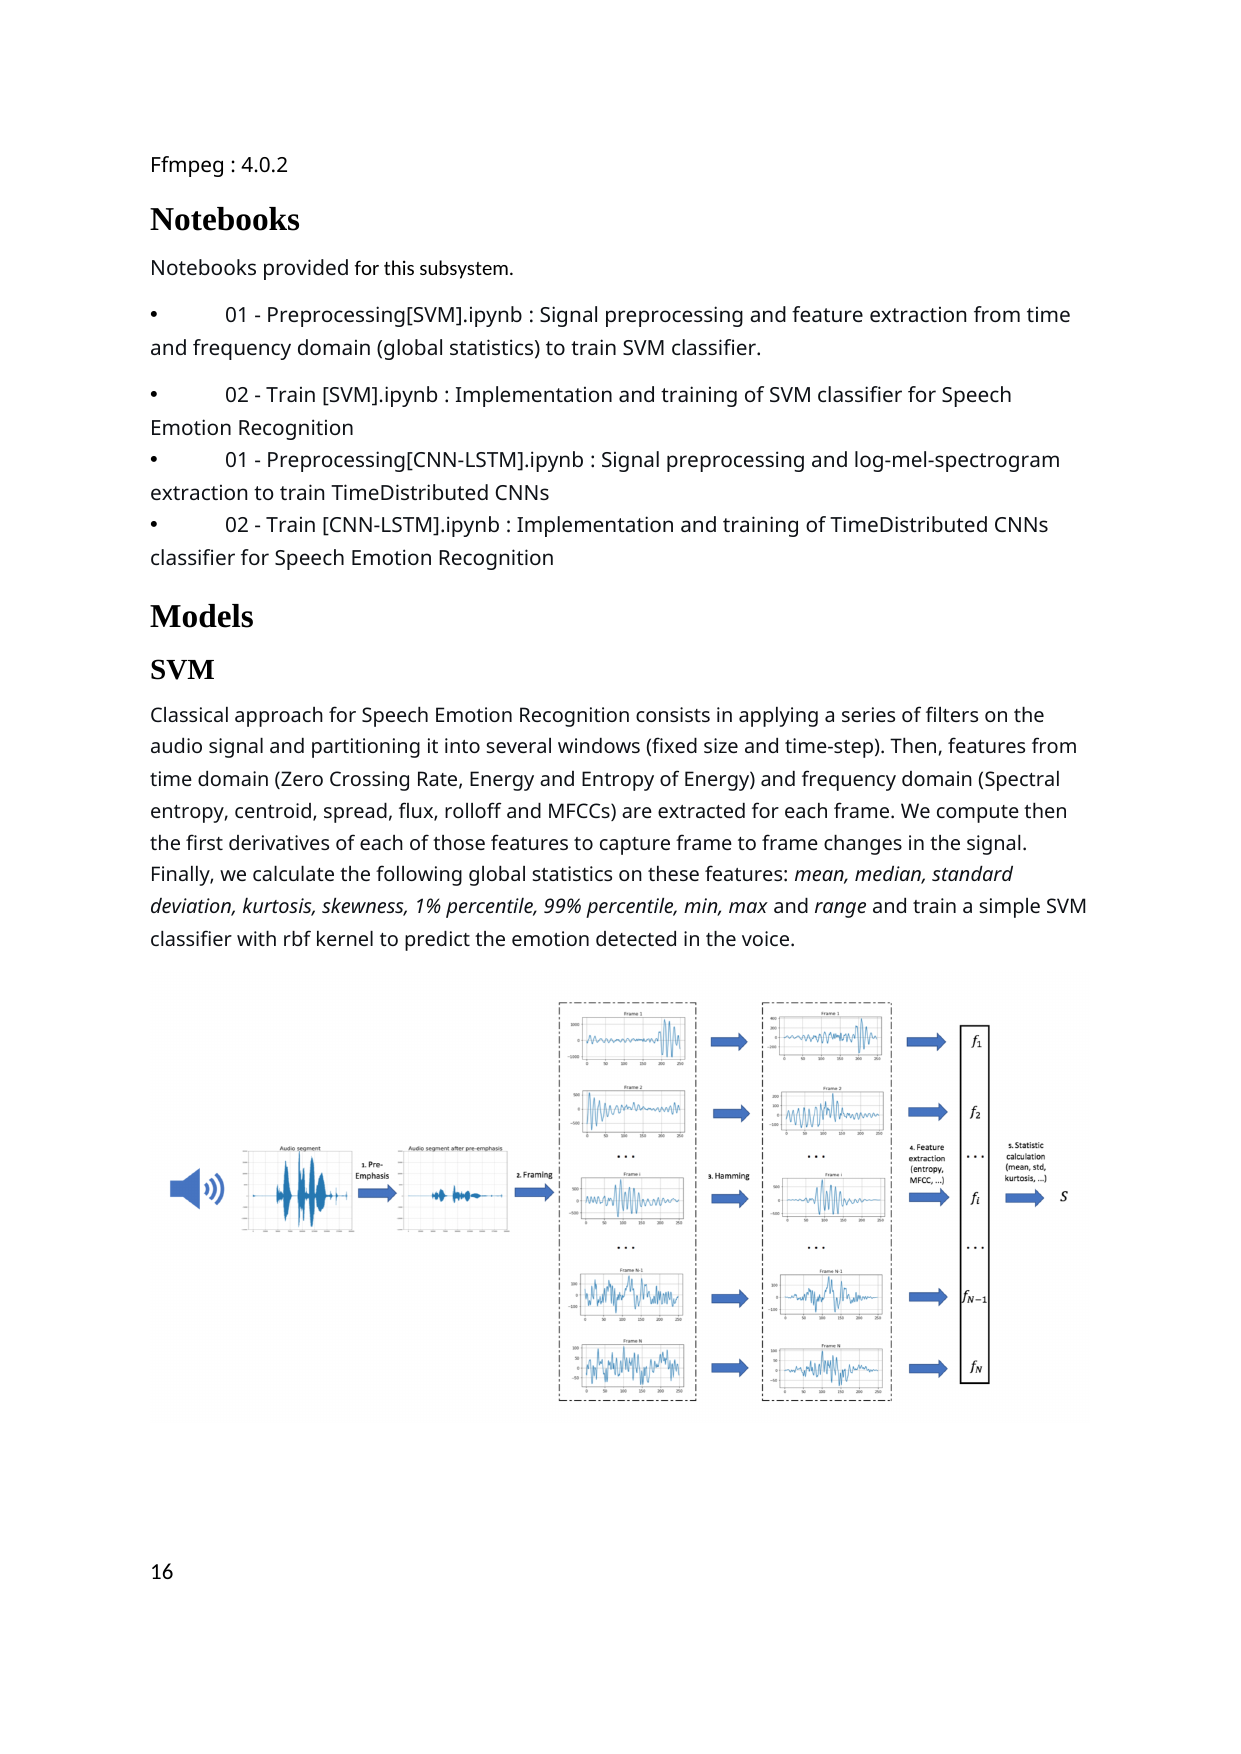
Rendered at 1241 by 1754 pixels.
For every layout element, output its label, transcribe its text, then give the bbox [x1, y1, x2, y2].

list 02 - Train [CNN-LSTM].ipynb : Implementation and training of TimeDistributed CNNs classifier for Speech Emotion Recognition [150, 511, 1090, 572]
picture [150, 970, 1091, 1423]
subtitle SVM [150, 652, 1090, 686]
subtitle Models [150, 597, 1090, 635]
subtitle Notebooks [150, 199, 1090, 238]
list 02 - Train [SVM].ipynb : Implementation and training of SVM classifier for Speech Emotion Recognition [150, 380, 1090, 441]
list 01 - Preprocessing[SVM].ipynb : Signal preprocessing and feature extraction from time and frequency domain (global statistics) to train SVM classifier. [150, 300, 1090, 361]
list 01 - Preprocessing[CNN-LSTM].ipynb : Signal preprocessing and log-mel-spectrogram extraction to train TimeDistributed CNNs [150, 445, 1090, 506]
text Classical approach for Speech Emotion Recognition consists in applying a series of filters on the audio signal and partitioning it into several windows (fixed size and time-step). Then, features from time domain (Zero Crossing Rate, Energy and Entropy of Energy) and frequency domain (Spectral entropy, centroid, spread, flux, rolloff and MFCCs) are extracted for each frame. We compute then the first derivatives of each of those features to capture frame to frame changes in the signal. Finally, we calculate the following global statistics on these features: mean, median, standard deviation, kurtosis, skewness, 1% percentile, 99% percentile, min, max and range and train a simple SVM classifier with rbf kernel to predict the emotion detected in the voice. [150, 701, 1090, 952]
text Notebooks provided for this subsystem. [150, 253, 1090, 282]
text Ffmpeg : 4.0.2 [150, 150, 1090, 178]
